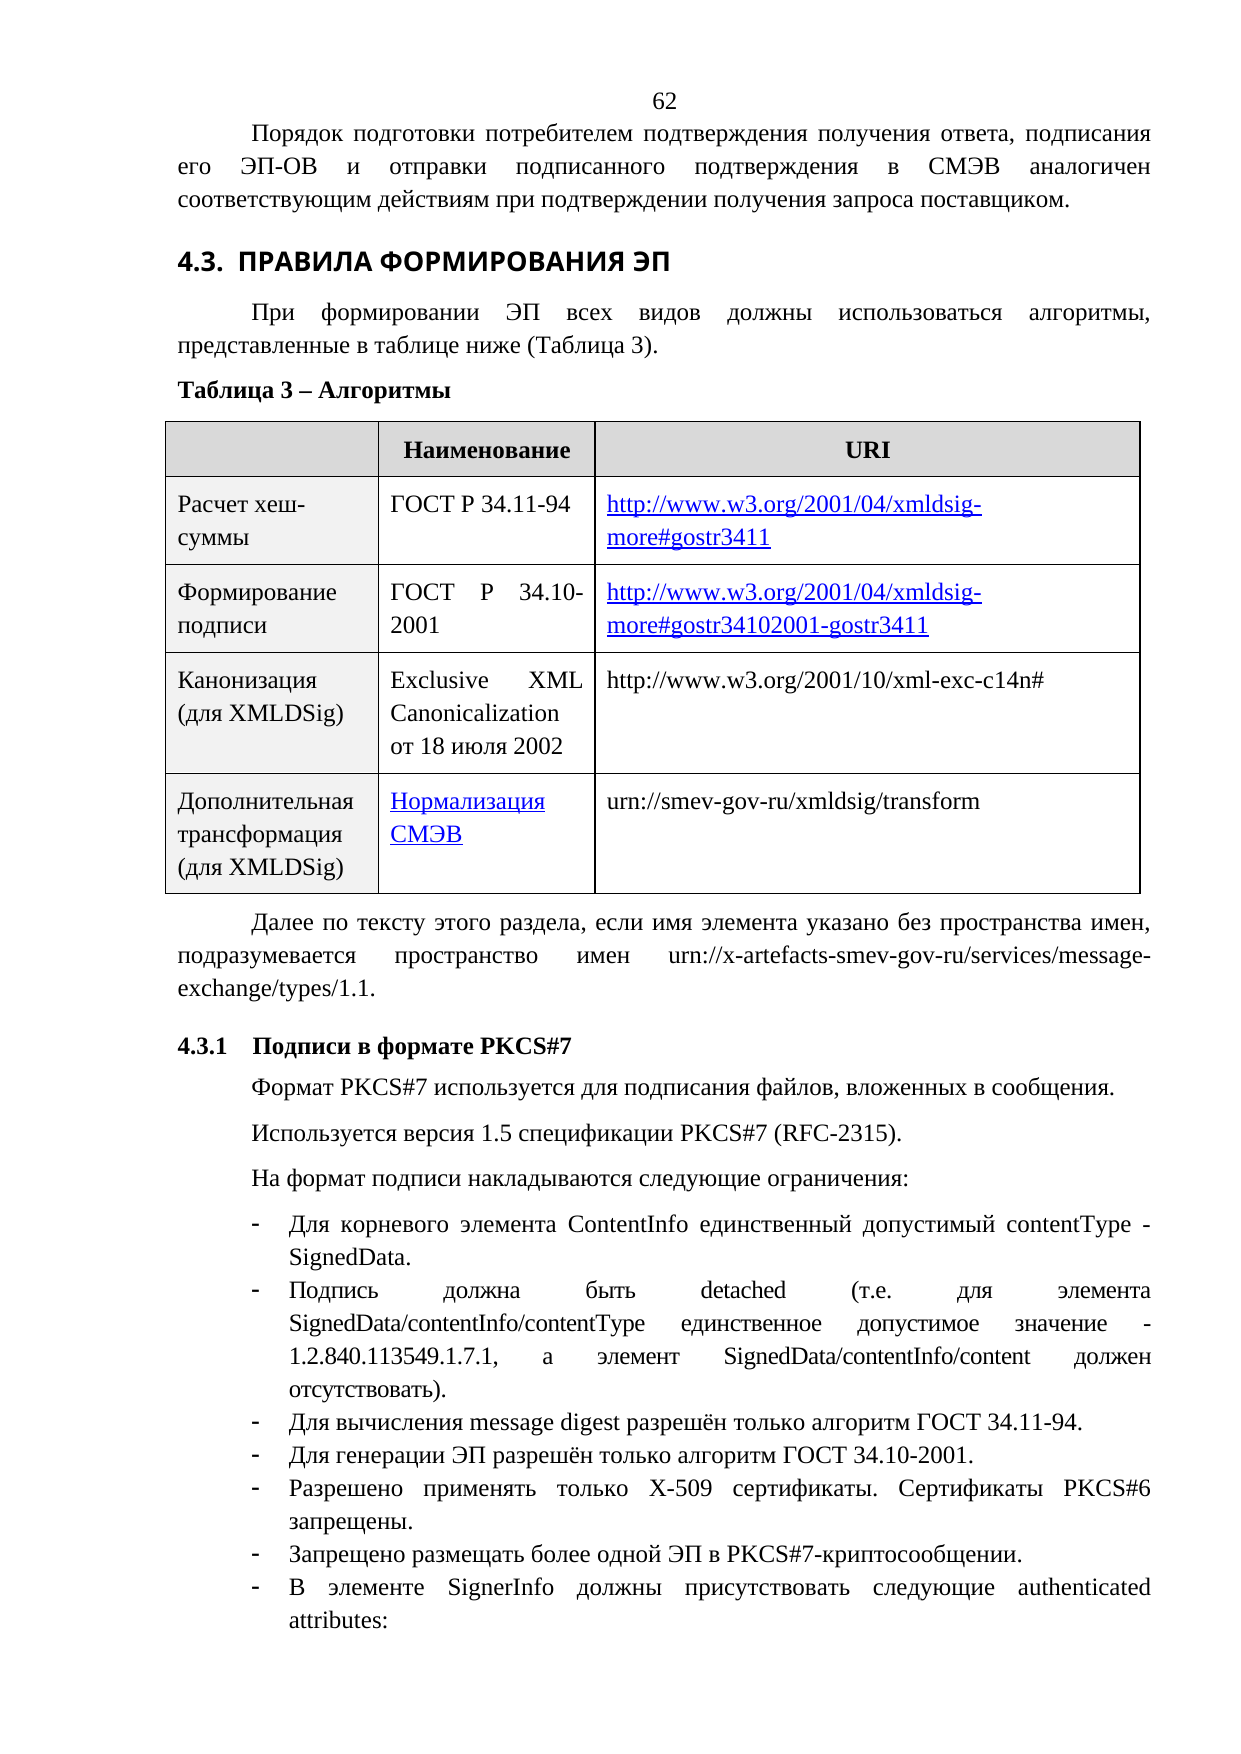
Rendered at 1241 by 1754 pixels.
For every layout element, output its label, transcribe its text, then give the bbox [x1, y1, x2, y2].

list Для вычисления message digest разрешён только алгоритм ГОСТ 34.11-94. [251, 1407, 1152, 1436]
text Далее по тексту этого раздела, если имя элемента указано без пространства имен, подразумевается пространство имен urn://x-artefacts-smev-gov-ru/services/message-exchange/types/1.1. [177, 907, 1152, 1002]
table_cell Дополнительная трансформация (для XMLDSig) [166, 774, 378, 893]
table_cell http://www.w3.org/2001/04/xmldsig-more#gostr3411 [596, 477, 1139, 564]
subtitle Подписи в формате PKCS#7 [177, 1031, 1152, 1059]
text Используется версия 1.5 спецификации PKCS#7 (RFC-2315). [177, 1118, 1152, 1146]
list Для генерации ЭП разрешён только алгоритм ГОСТ 34.10-2001. [251, 1440, 1152, 1468]
list Для корневого элемента ContentInfo единственный допустимый contentType - SignedData. [251, 1209, 1152, 1270]
text Таблица 3 – Алгоритмы [177, 376, 1152, 404]
table_cell urn://smev-gov-ru/xmldsig/transform [596, 774, 1139, 893]
text На формат подписи накладываются следующие ограничения: [177, 1163, 1152, 1192]
table_cell Exclusive XML Canonicalization от 18 июля 2002 [379, 653, 594, 772]
list Разрешено применять только X-509 сертификаты. Сертификаты PKCS#6 запрещены. [251, 1473, 1152, 1534]
text Формат PKCS#7 используется для подписания файлов, вложенных в сообщения. [177, 1072, 1152, 1101]
text При формировании ЭП всех видов должны использоваться алгоритмы, представленные в таблице ниже (Таблица 3). [177, 297, 1152, 359]
list Запрещено размещать более одной ЭП в PKCS#7-криптосообщении. [251, 1539, 1152, 1568]
table_cell ГОСТ Р 34.10-2001 [379, 565, 594, 652]
table_cell http://www.w3.org/2001/04/xmldsig-more#gostr34102001-gostr3411 [596, 565, 1139, 652]
table_header Наименование [379, 422, 594, 476]
table_cell Расчет хеш-суммы [166, 477, 378, 564]
text Порядок подготовки потребителем подтверждения получения ответа, подписания его ЭП-ОВ и отправки подписанного подтверждения в СМЭВ аналогичен соответствующим действиям при подтверждении получения запроса поставщиком. [177, 118, 1152, 213]
table_cell Нормализация СМЭВ [379, 774, 594, 893]
list Подпись должна быть detached (т.е. для элемента SignedData/contentInfo/contentType единственное допустимое значение - 1.2.840.113549.1.7.1, а элемент SignedData/contentInfo/content должен отсутствовать). [251, 1275, 1152, 1402]
list В элементе SignerInfo должны присутствовать следующие authenticated attributes: [251, 1572, 1152, 1634]
table_cell Формирование подписи [166, 565, 378, 652]
table_header URI [596, 422, 1139, 476]
table_cell ГОСТ Р 34.11-94 [379, 477, 594, 564]
table_header [166, 422, 378, 476]
table_cell Канонизация (для XMLDSig) [166, 653, 378, 772]
subtitle Правила формирования ЭП [177, 242, 1152, 279]
table_cell http://www.w3.org/2001/10/xml-exc-c14n# [596, 653, 1139, 772]
